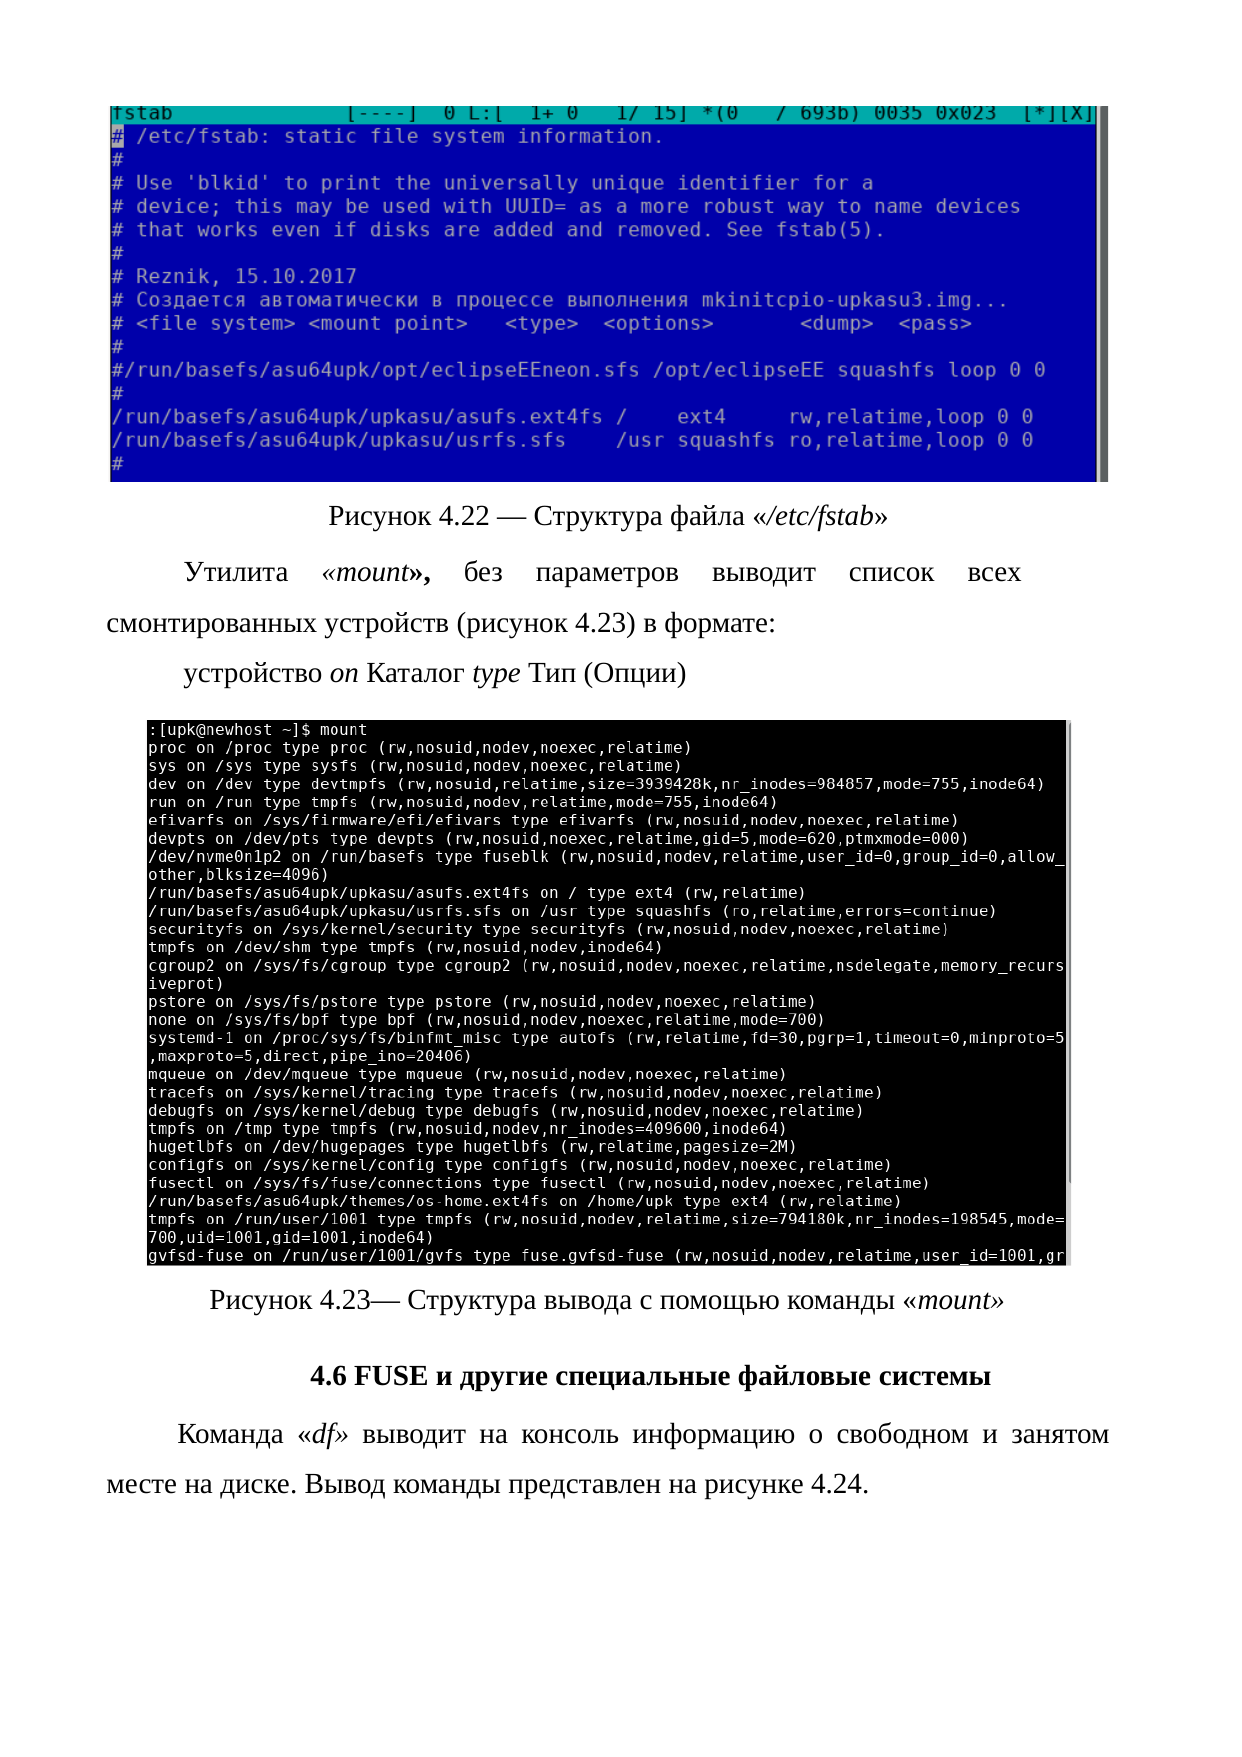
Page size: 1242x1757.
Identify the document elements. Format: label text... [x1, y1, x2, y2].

picture [108, 106, 1109, 482]
text Команда «df» выводит на консоль информацию о свободном и занятом месте на диске. Вывод команды представлен на рисунке 4.24. [106, 1416, 1110, 1500]
text уcтройство on Каталог type Тип (Опции) [106, 655, 1022, 689]
text Рисунок 4.22 — Структура файла «/etc/fstab» [106, 122, 1110, 532]
text Рисунок 4.23— Структура вывода с помощью команды «mount» [106, 705, 1110, 1316]
text Утилита «mount», без параметров выводит список всех смонтированных устройств (рисунок 4.23) в формате: [106, 554, 1022, 638]
subtitle 4.6 FUSE и другие специальные файловые системы [191, 1358, 1110, 1391]
picture [145, 720, 1072, 1266]
